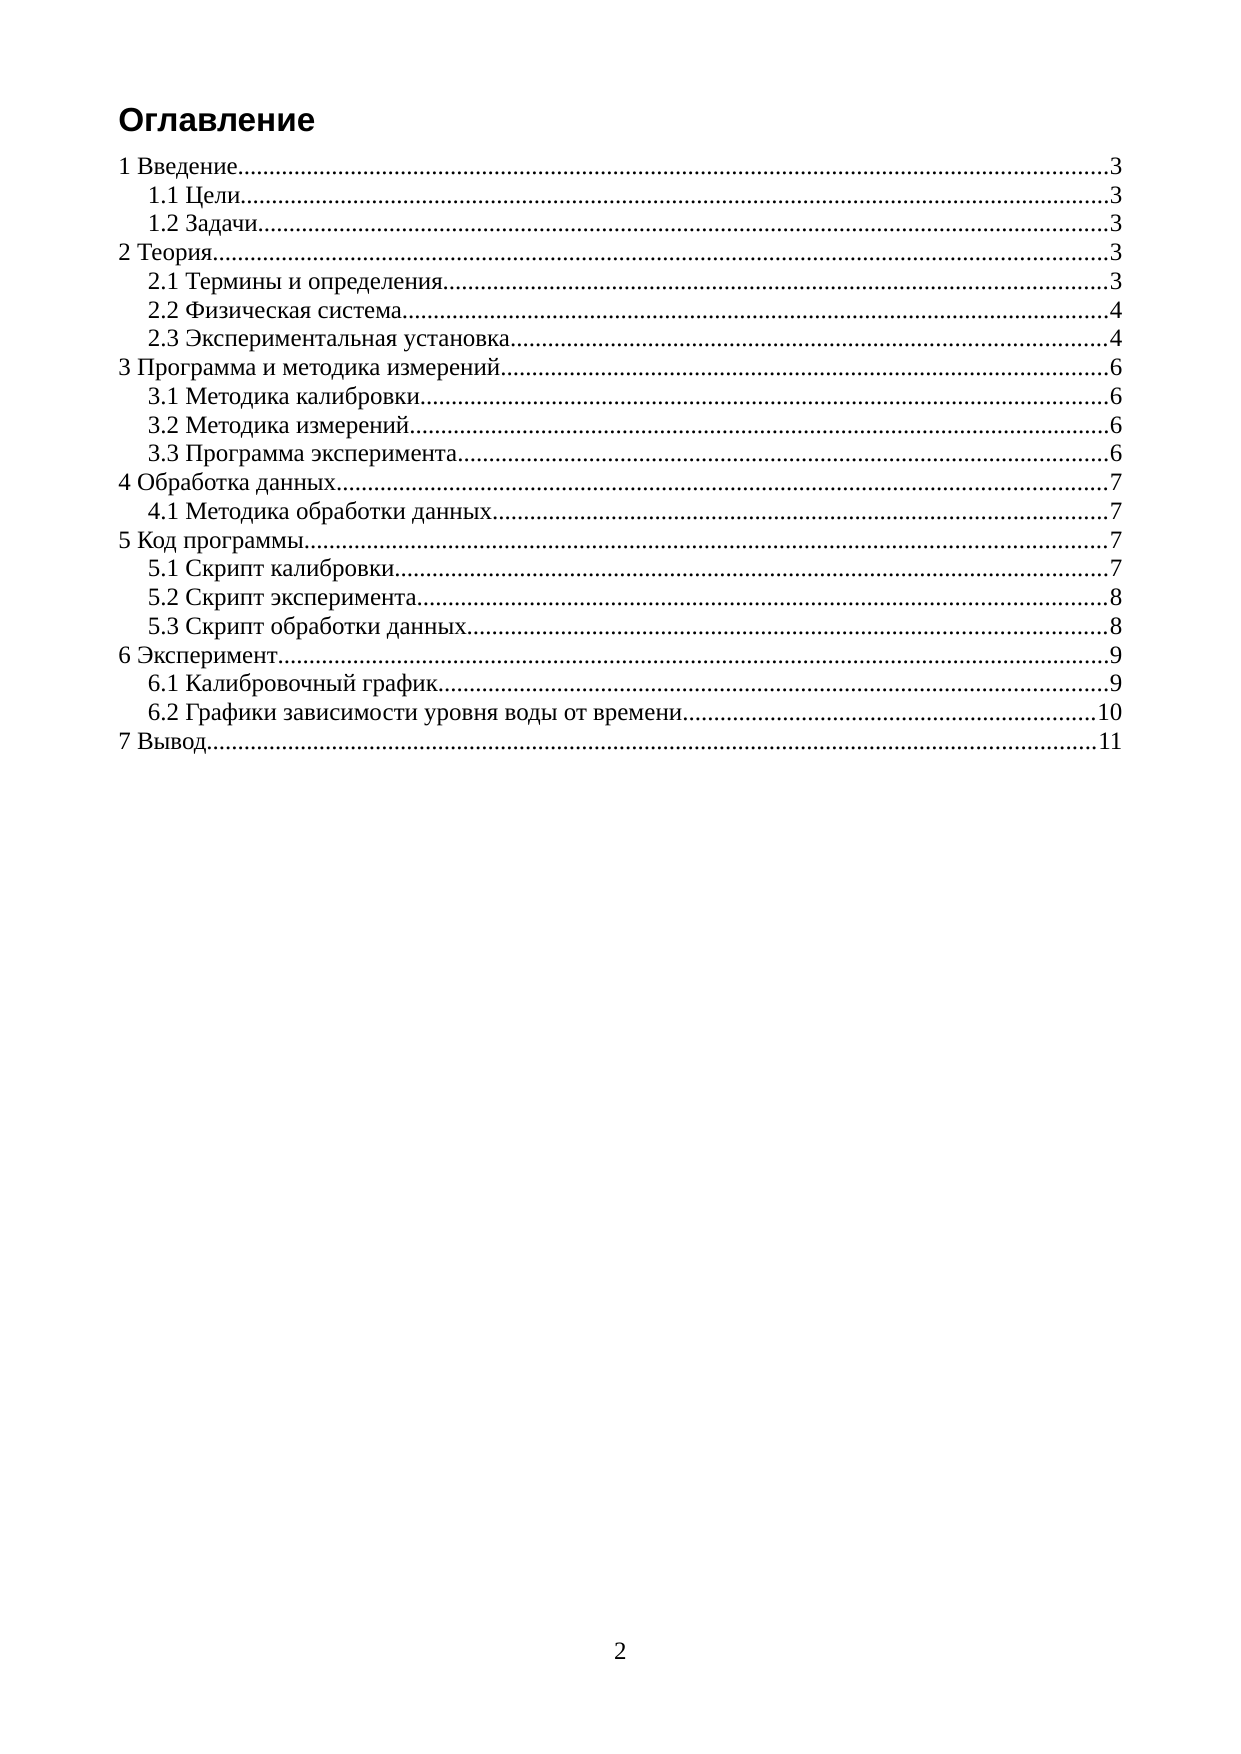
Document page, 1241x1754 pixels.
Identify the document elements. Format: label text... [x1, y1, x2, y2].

text 4 Обработка данных 7 [118, 467, 1122, 496]
text 2 Теория 3 [118, 237, 1122, 266]
text 5 Код программы 7 [118, 525, 1122, 553]
text 2.1 Термины и определения 3 [148, 266, 1122, 295]
subtitle Оглавление [118, 100, 1122, 138]
text 7 Вывод 11 [118, 726, 1122, 755]
text 3 Программа и методика измерений 6 [118, 352, 1122, 381]
text 3.2 Методика измерений 6 [148, 410, 1122, 438]
text 6 Эксперимент 9 [118, 640, 1122, 668]
text 4.1 Методика обработки данных 7 [148, 496, 1122, 525]
text 6.1 Калибровочный график 9 [148, 668, 1122, 697]
text 5.1 Скрипт калибровки 7 [148, 553, 1122, 582]
text 3.1 Методика калибровки 6 [148, 381, 1122, 410]
text 3.3 Программа эксперимента 6 [148, 438, 1122, 467]
text 2.3 Экспериментальная установка 4 [148, 323, 1122, 352]
text 2.2 Физическая система 4 [148, 295, 1122, 323]
text 5.2 Скрипт эксперимента 8 [148, 582, 1122, 611]
text 1 Введение 3 [118, 151, 1122, 180]
text 6.2 Графики зависимости уровня воды от времени 10 [148, 697, 1122, 726]
text 5.3 Скрипт обработки данных 8 [148, 611, 1122, 640]
text 1.1 Цели 3 [148, 180, 1122, 208]
text 1.2 Задачи 3 [148, 208, 1122, 237]
